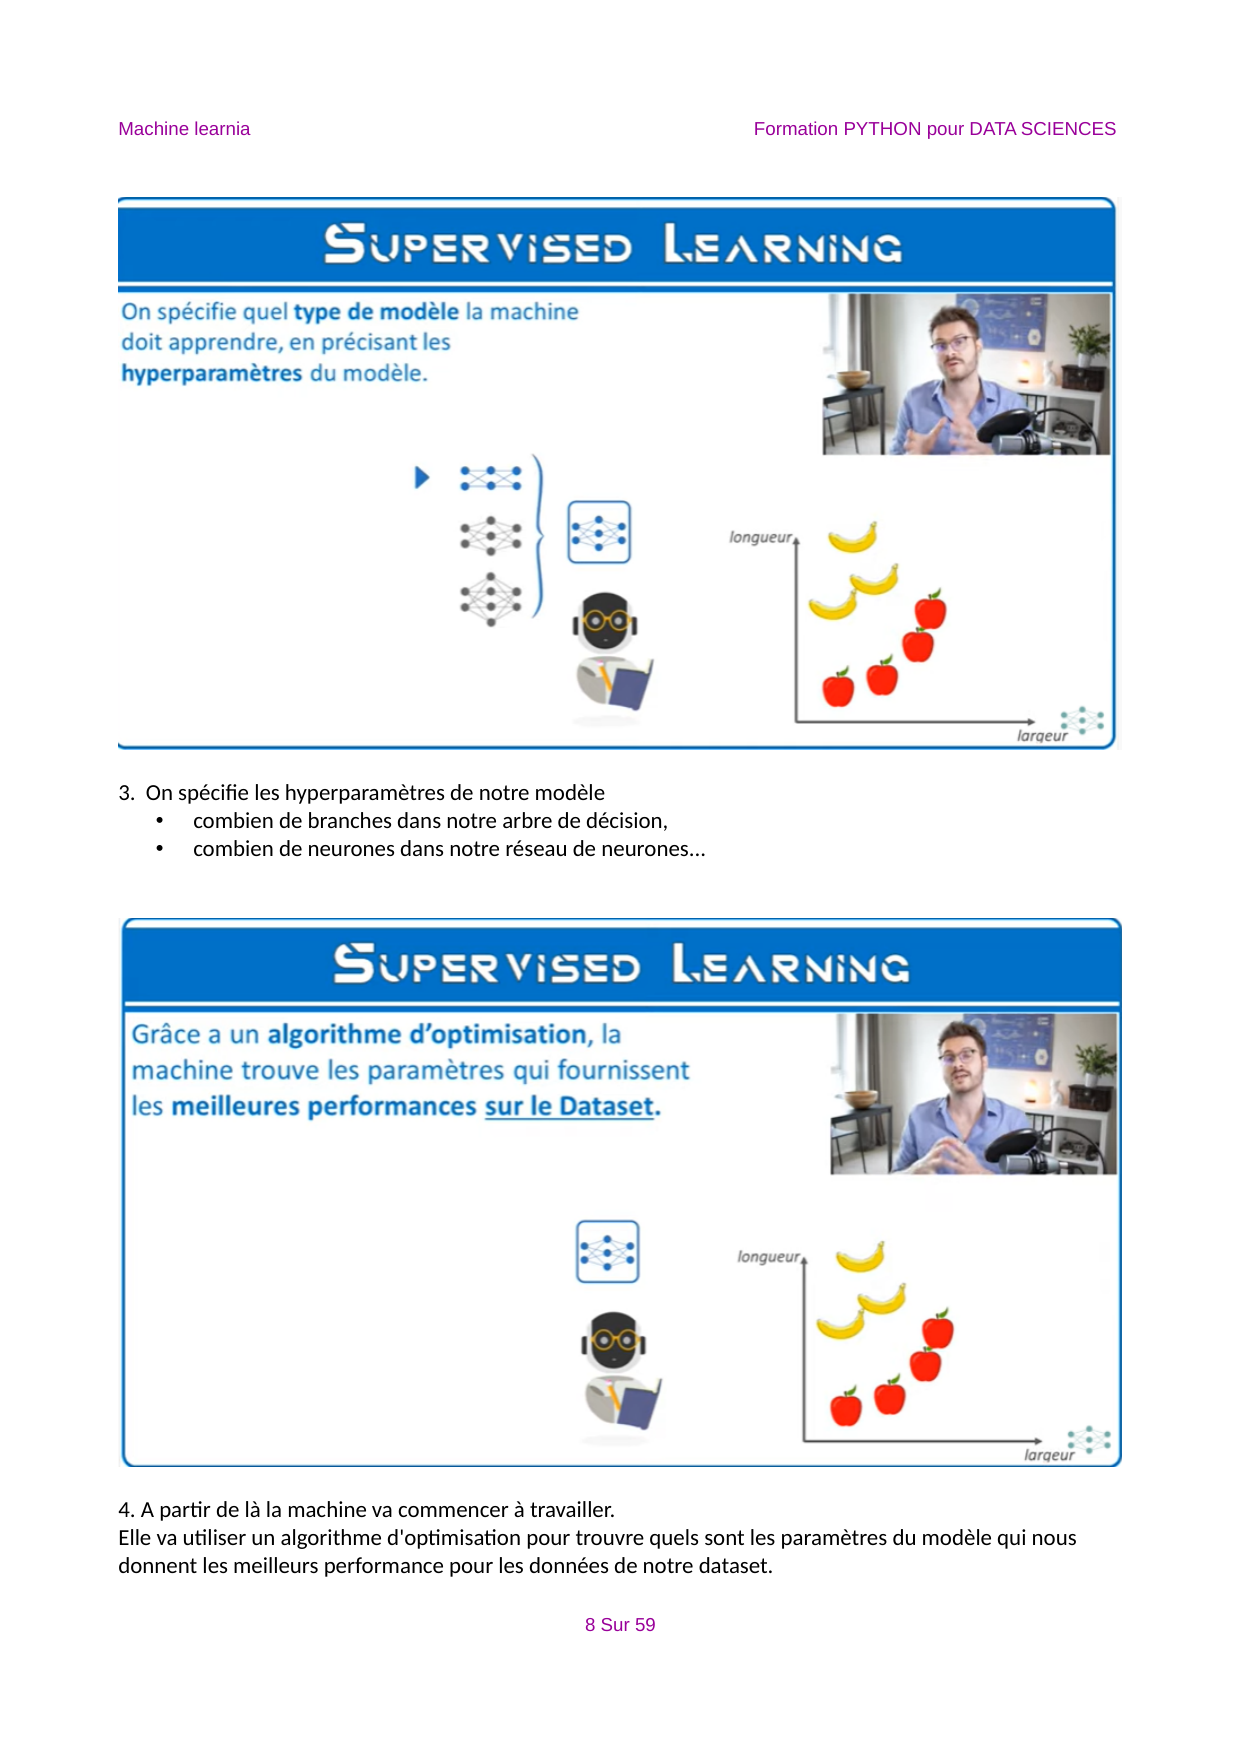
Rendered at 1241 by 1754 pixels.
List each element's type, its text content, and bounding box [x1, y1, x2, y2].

picture [118, 918, 1122, 1467]
text 4. A partir de là la machine va commencer à travailler. [118, 1495, 1122, 1523]
text 3. On spécifie les hyperparamètres de notre modèle [118, 778, 1122, 806]
picture [118, 197, 1122, 750]
list combien de branches dans notre arbre de décision, [156, 806, 1122, 834]
text Elle va utiliser un algorithme d'optimisation pour trouvre quels sont les paramètres du modèle qui nous donnent les meilleurs performance pour les données de notre dataset. [118, 1523, 1122, 1579]
list combien de neurones dans notre réseau de neurones... [156, 834, 1122, 862]
